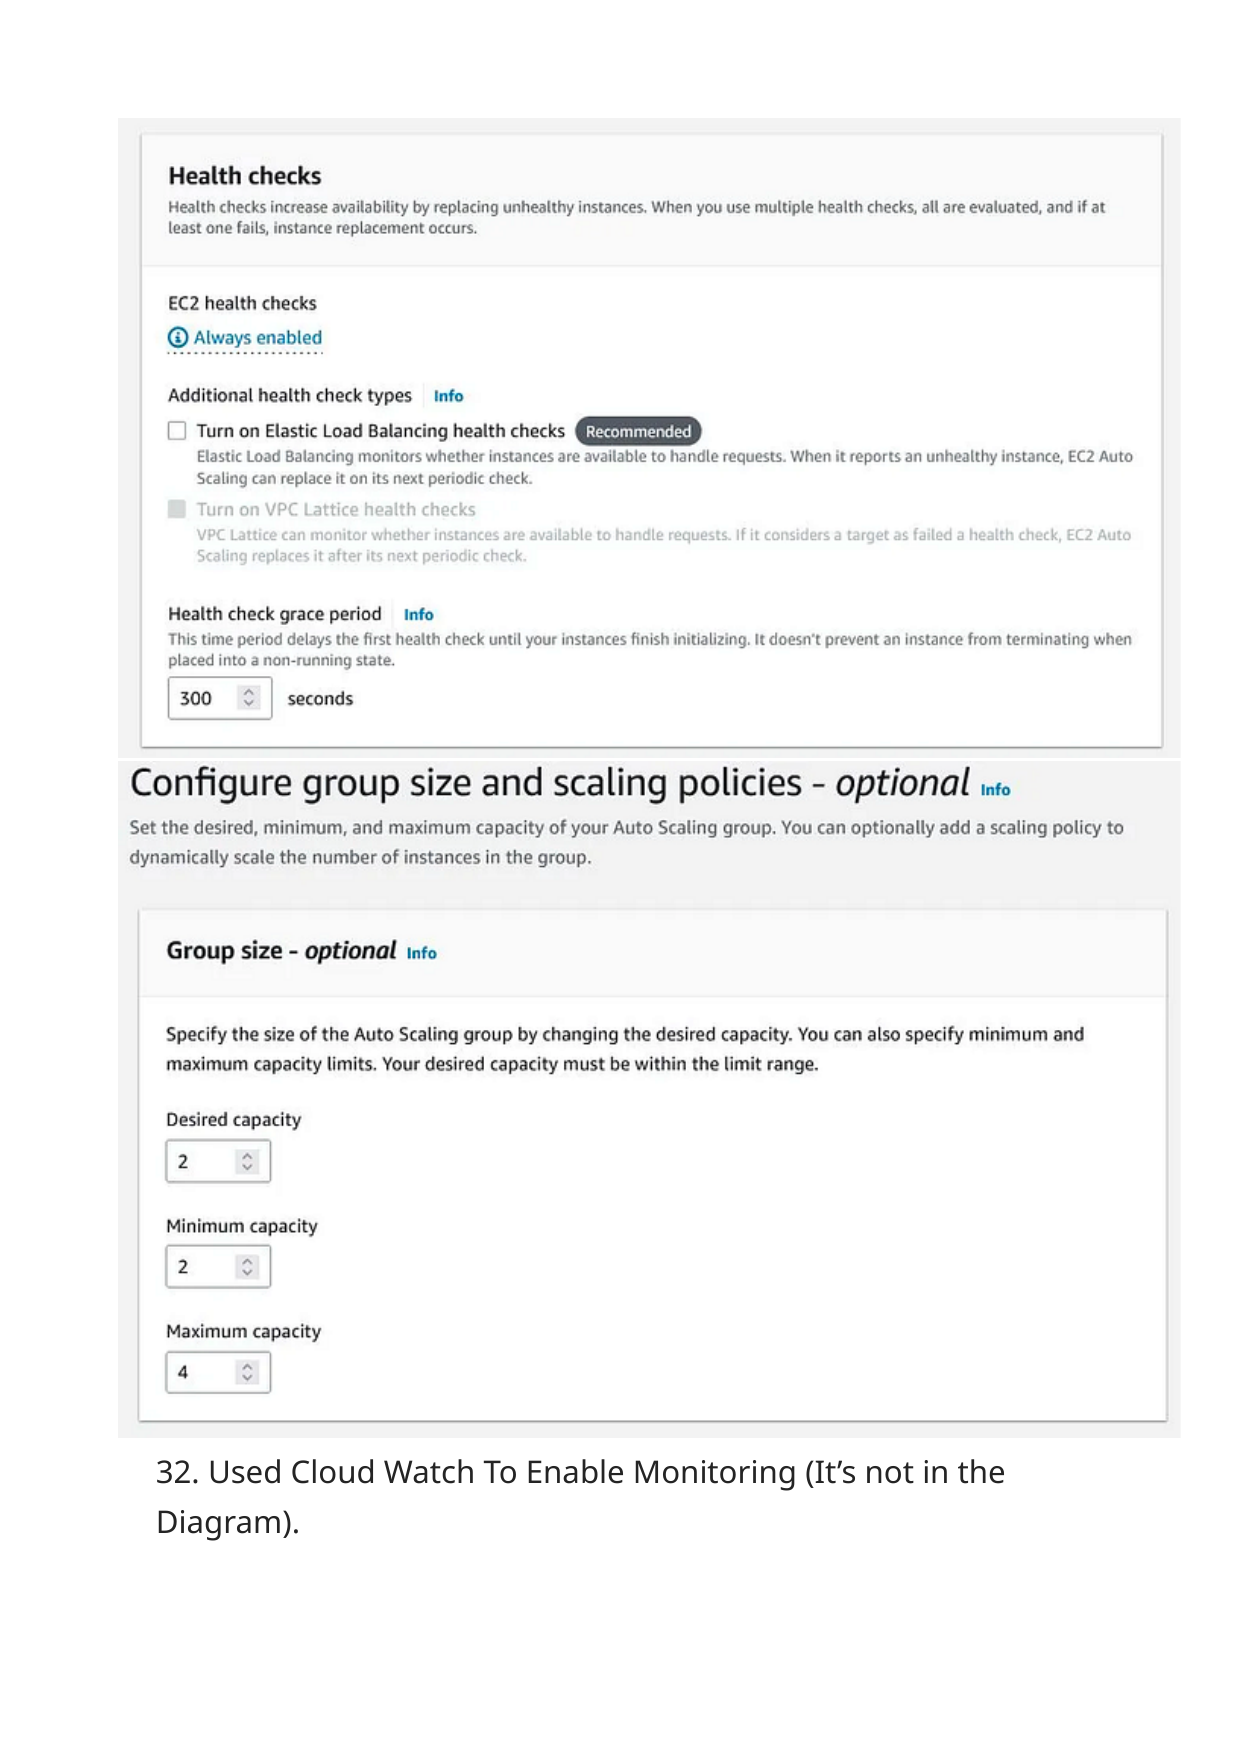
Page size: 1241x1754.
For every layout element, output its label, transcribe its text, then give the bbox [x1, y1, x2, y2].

text 32. Used Cloud Watch To Enable Monitoring (It’s not in the Diagram). [156, 1442, 1084, 1542]
picture [118, 118, 1181, 758]
picture [118, 761, 1181, 1438]
